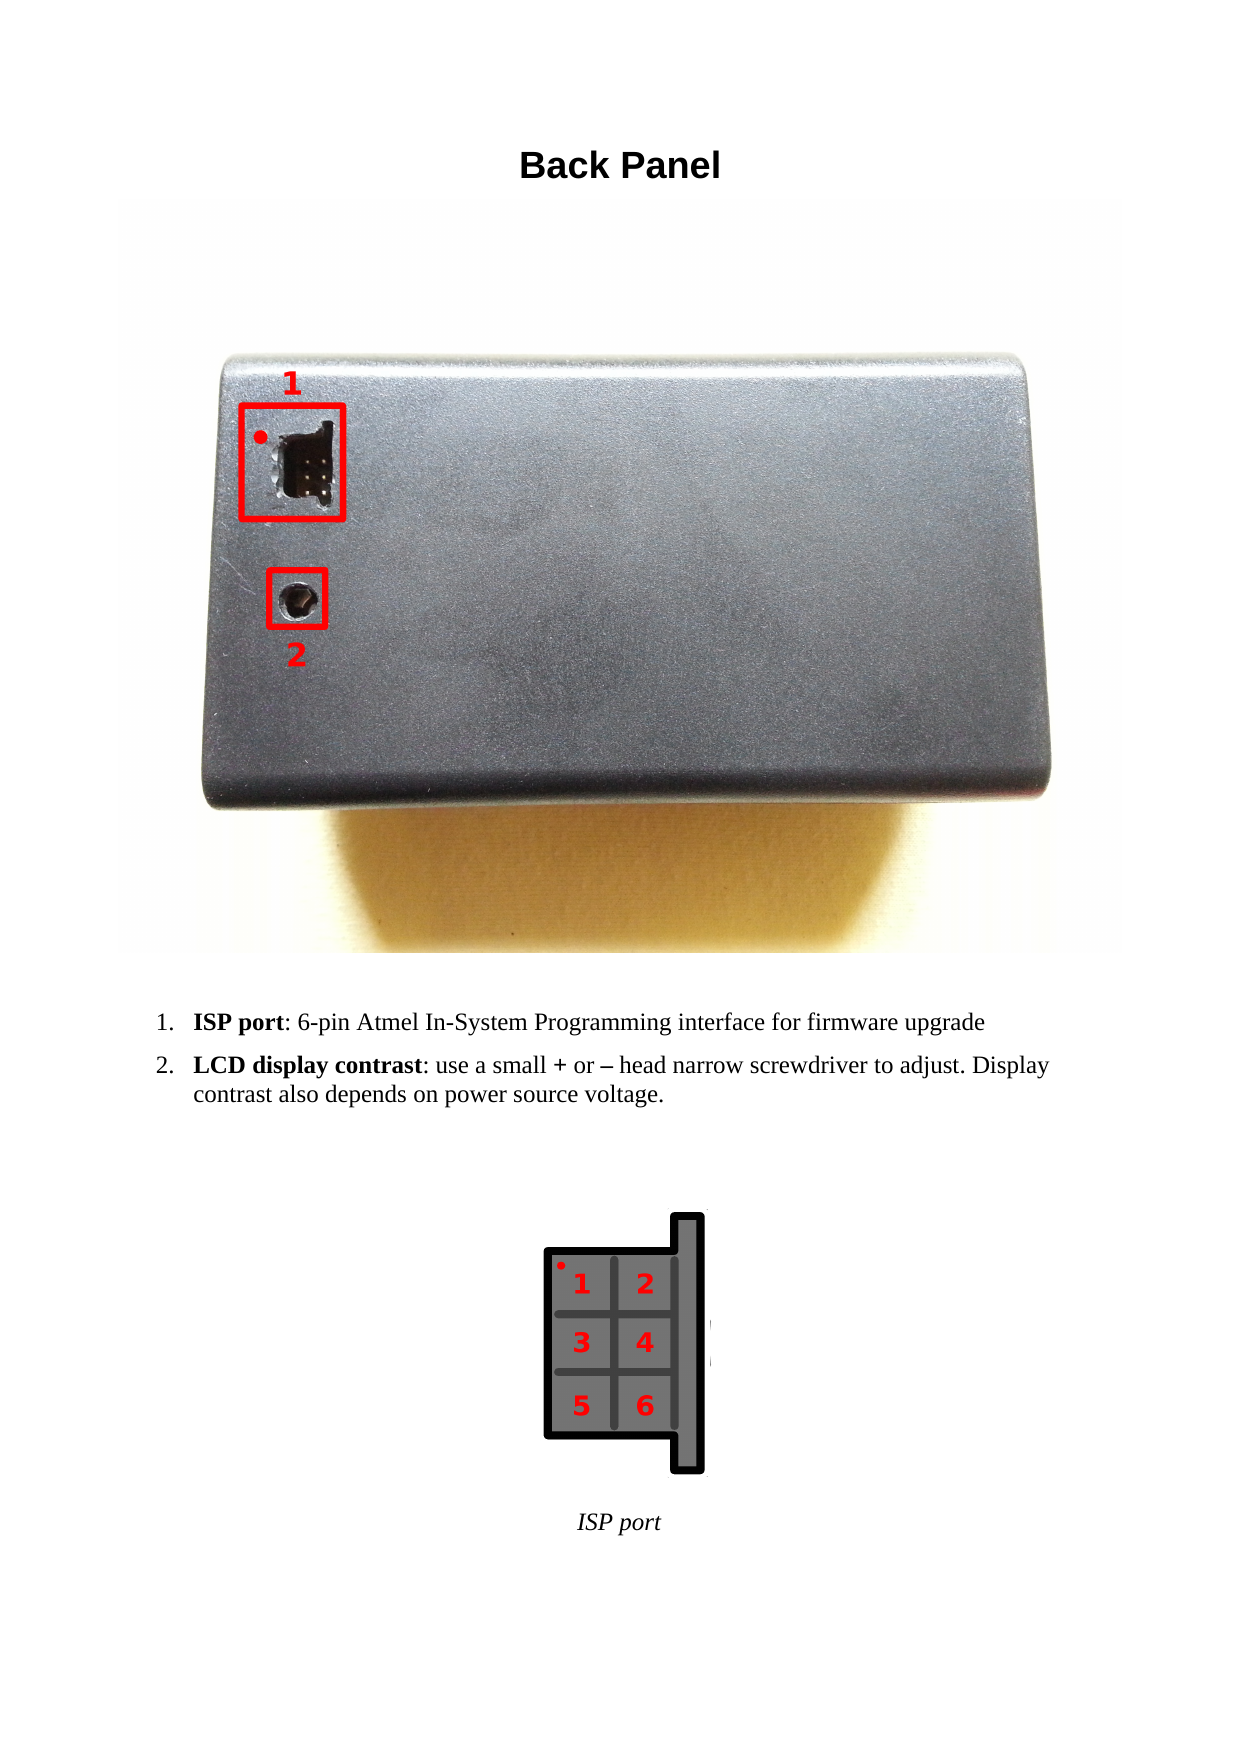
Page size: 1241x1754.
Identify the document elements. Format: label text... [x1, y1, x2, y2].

picture [118, 199, 1123, 953]
list [502, 1176, 738, 1188]
list ISP port [502, 1508, 738, 1536]
list LCD display contrast: use a small + or – head narrow screwdriver to adjust. Display contrast also depends on power source voltage. [156, 1050, 1122, 1108]
subtitle Back Panel [118, 143, 1122, 187]
list ISP port: 6-pin Atmel In-System Programming interface for firmware upgrade [156, 1007, 1122, 1036]
picture [502, 1188, 739, 1508]
